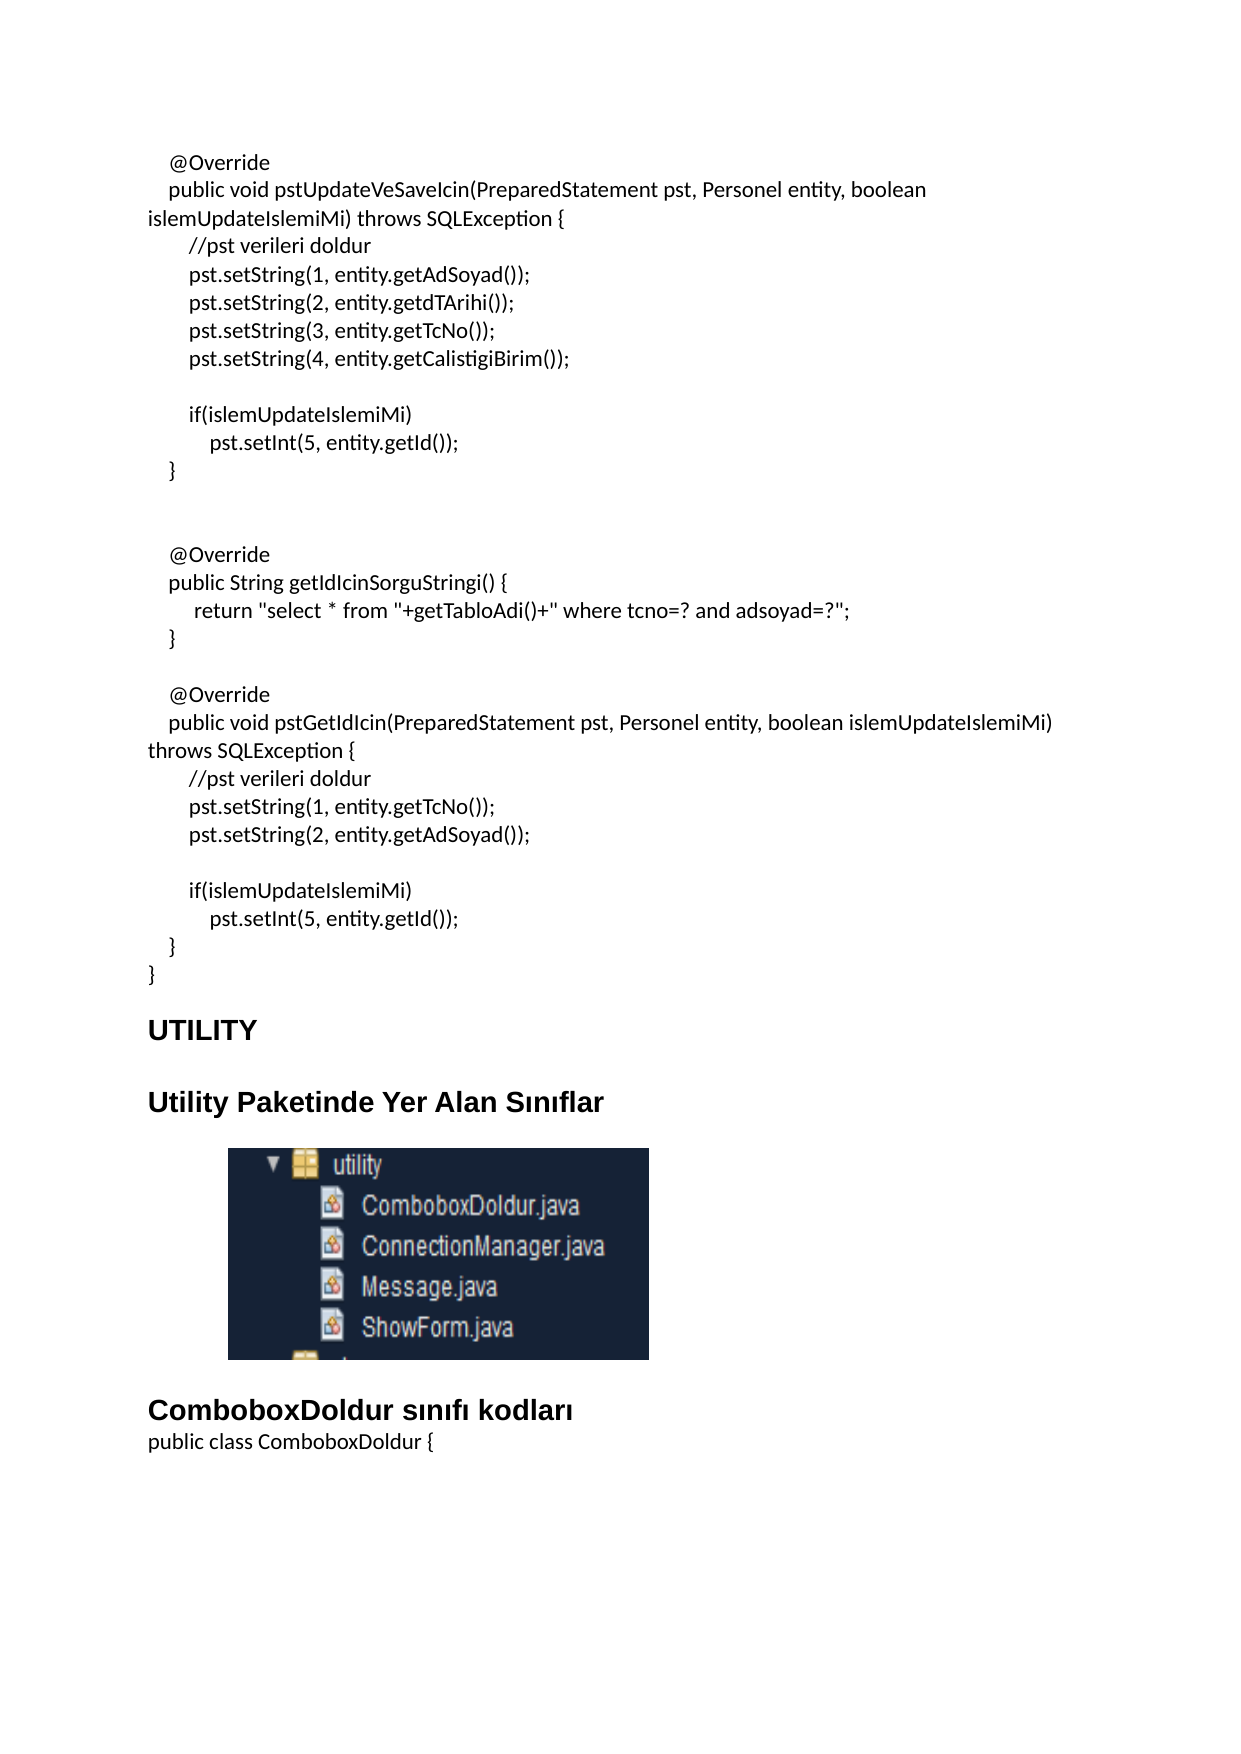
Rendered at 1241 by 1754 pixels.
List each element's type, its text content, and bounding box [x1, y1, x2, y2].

text pst.setString(1, entity.getAdSoyad()); [148, 260, 1093, 288]
text public String getIdIcinSorguStringi() { [148, 568, 1093, 596]
text @Override [148, 148, 1093, 176]
text public class ComboboxDoldur { [148, 1427, 1093, 1455]
text public void pstGetIdIcin(PreparedStatement pst, Personel entity, boolean islemUpdateIslemiMi) throws SQLException { [148, 708, 1093, 764]
subtitle UTILITY [148, 1013, 1093, 1047]
text @Override [148, 540, 1093, 568]
text } [148, 456, 1093, 484]
subtitle Utility Paketinde Yer Alan Sınıflar [148, 1085, 1093, 1118]
text //pst verileri doldur [148, 232, 1093, 260]
text if(islemUpdateIslemiMi) [148, 876, 1093, 904]
text pst.setString(1, entity.getTcNo()); [148, 792, 1093, 820]
text if(islemUpdateIslemiMi) [148, 400, 1093, 428]
text //pst verileri doldur [148, 764, 1093, 792]
text return "select * from "+getTabloAdi()+" where tcno=? and adsoyad=?"; [148, 596, 1093, 624]
text pst.setInt(5, entity.getId()); [148, 904, 1093, 932]
subtitle ComboboxDoldur sınıfı kodları [148, 1393, 1093, 1427]
text } [148, 960, 1093, 988]
text pst.setString(2, entity.getAdSoyad()); [148, 820, 1093, 848]
text pst.setString(4, entity.getCalistigiBirim()); [148, 344, 1093, 372]
text } [148, 624, 1093, 652]
text pst.setString(3, entity.getTcNo()); [148, 316, 1093, 344]
text @Override [148, 680, 1093, 708]
text pst.setString(2, entity.getdTArihi()); [148, 288, 1093, 316]
text public void pstUpdateVeSaveIcin(PreparedStatement pst, Personel entity, boolean islemUpdateIslemiMi) throws SQLException { [148, 176, 1093, 232]
text } [148, 932, 1093, 960]
text pst.setInt(5, entity.getId()); [148, 428, 1093, 456]
